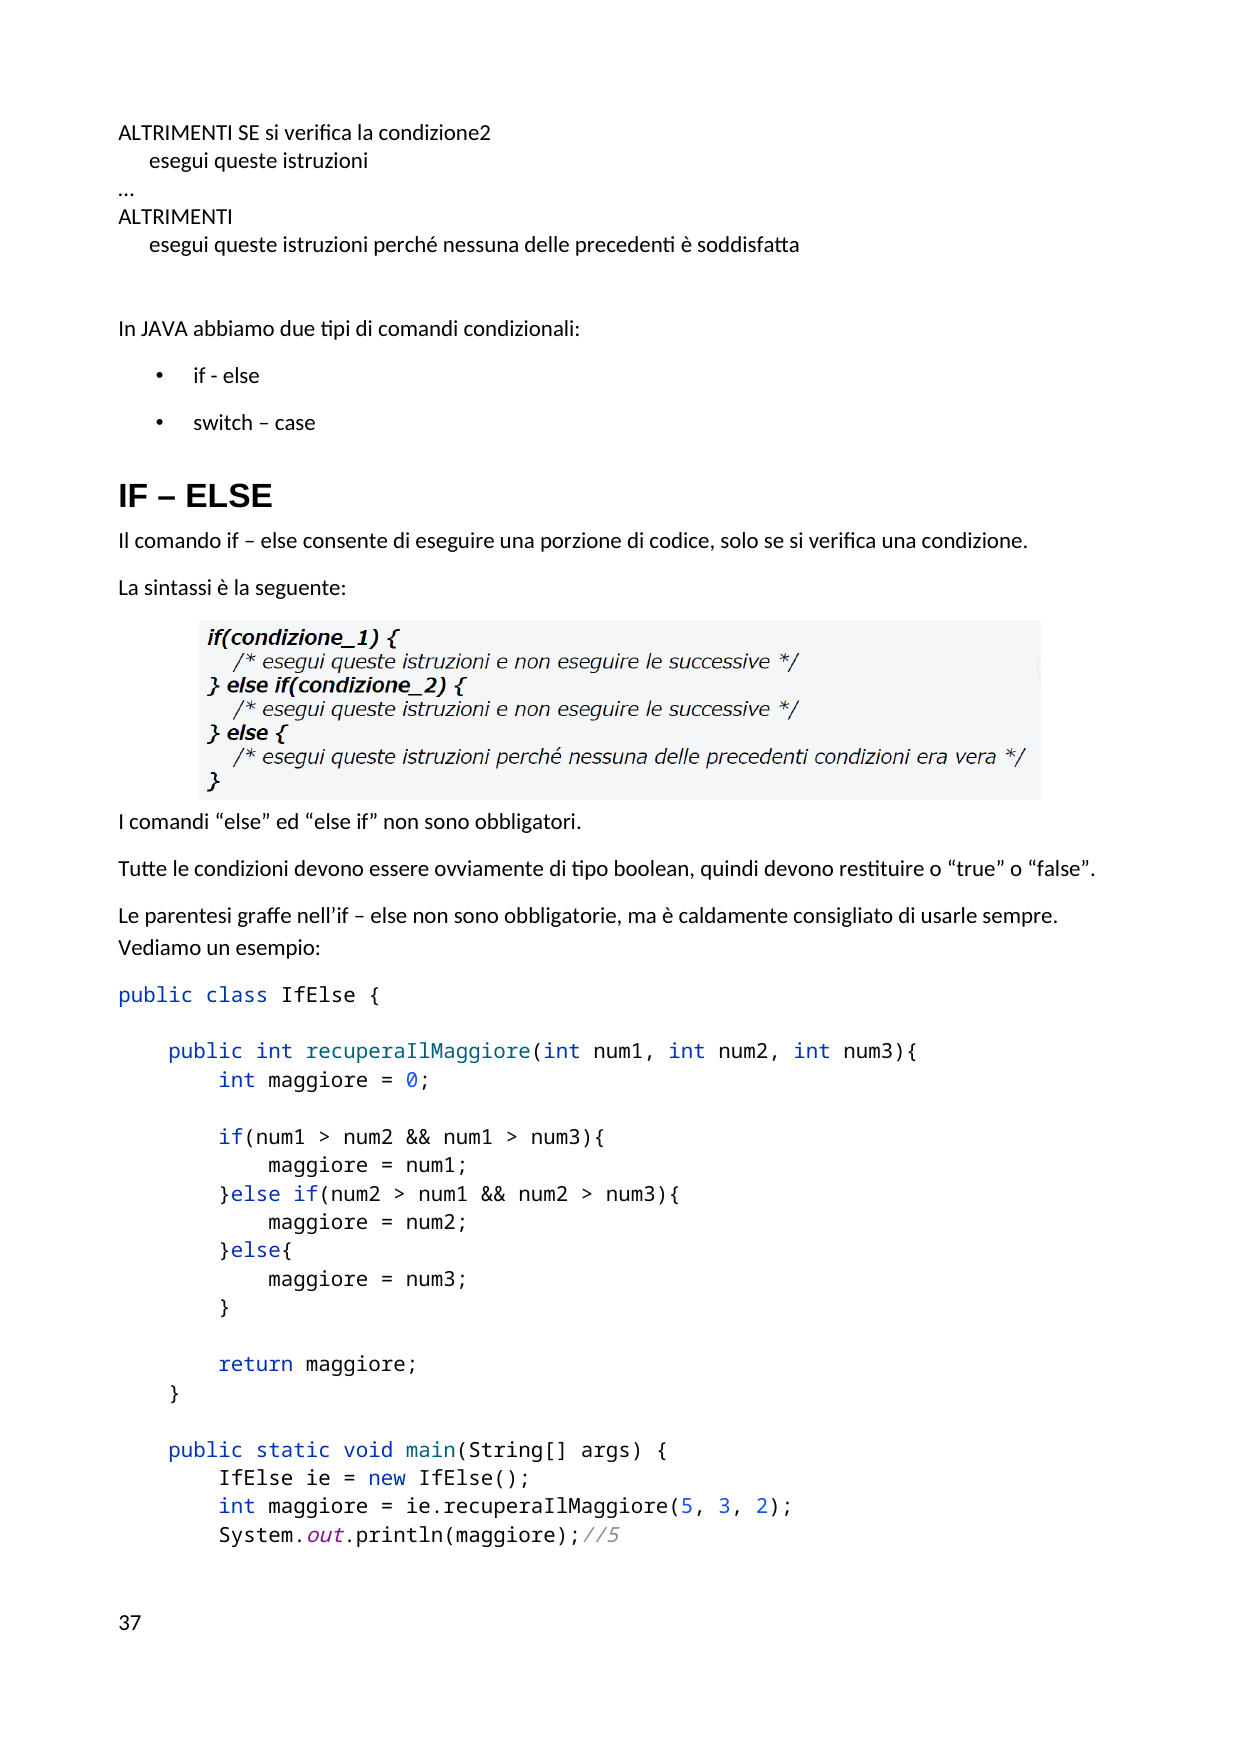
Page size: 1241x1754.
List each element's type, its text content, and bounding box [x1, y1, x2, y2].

text La sintassi è la seguente: [118, 573, 1122, 601]
text Il comando if – else consente di eseguire una porzione di codice, solo se si verifica una condizione. [118, 527, 1122, 554]
text esegui queste istruzioni [118, 146, 1122, 174]
text Le parentesi graffe nell’if – else non sono obbligatorie, ma è caldamente consigliato di usarle sempre. Vediamo un esempio: [118, 901, 1122, 961]
list if - else [156, 361, 1122, 389]
text esegui queste istruzioni perché nessuna delle precedenti è soddisfatta [118, 230, 1122, 258]
text In JAVA abbiamo due tipi di comandi condizionali: [118, 314, 1122, 342]
text ALTRIMENTI SE si verifica la condizione2 [118, 118, 1122, 146]
list switch – case [156, 408, 1122, 436]
subtitle IF – ELSE [118, 475, 1122, 514]
text [118, 1548, 1122, 1577]
text ALTRIMENTI [118, 202, 1122, 230]
text public class IfElse { public int recuperaIlMaggiore(int num1, int num2, int num3){ int maggiore = 0; if(num1 > num2 && num1 > num3){ maggiore = num1; }else if(num2 > num1 && num2 > num3){ maggiore = num2; }else{ maggiore = num3; } return maggiore; } public static void main(String[] args) { IfElse ie = new IfElse(); int maggiore = ie.recuperaIlMaggiore(5, 3, 2); System.out.println(maggiore);//5 [118, 980, 1122, 1548]
text … [118, 174, 1122, 202]
text I comandi “else” ed “else if” non sono obbligatori. [118, 807, 1122, 835]
text Tutte le condizioni devono essere ovviamente di tipo boolean, quindi devono restituire o “true” o “false”. [118, 854, 1122, 882]
picture [199, 620, 1042, 800]
